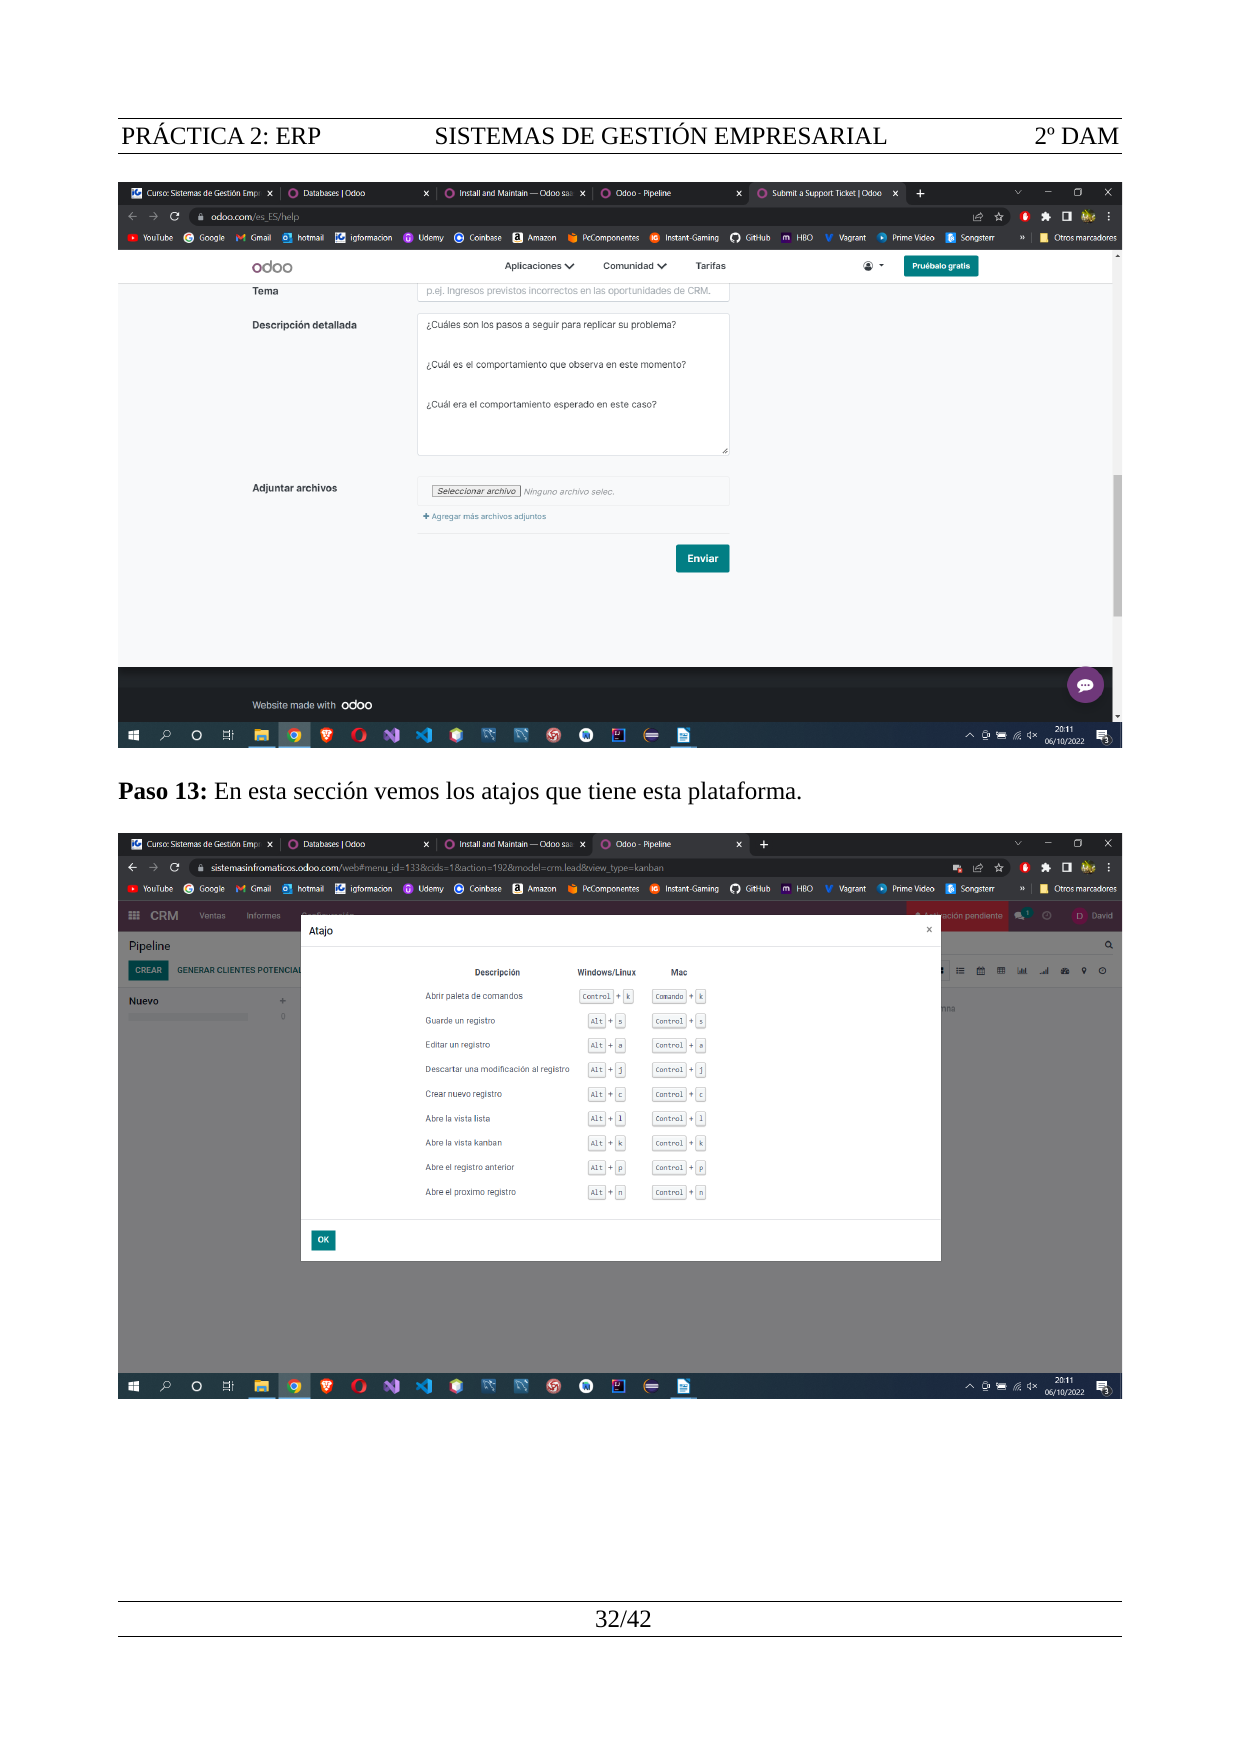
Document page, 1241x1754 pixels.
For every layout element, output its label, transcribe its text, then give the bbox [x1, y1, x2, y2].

picture [118, 833, 1123, 1399]
text Paso 13: En esta sección vemos los atajos que tiene esta plataforma. [118, 776, 1122, 805]
picture [118, 182, 1123, 748]
